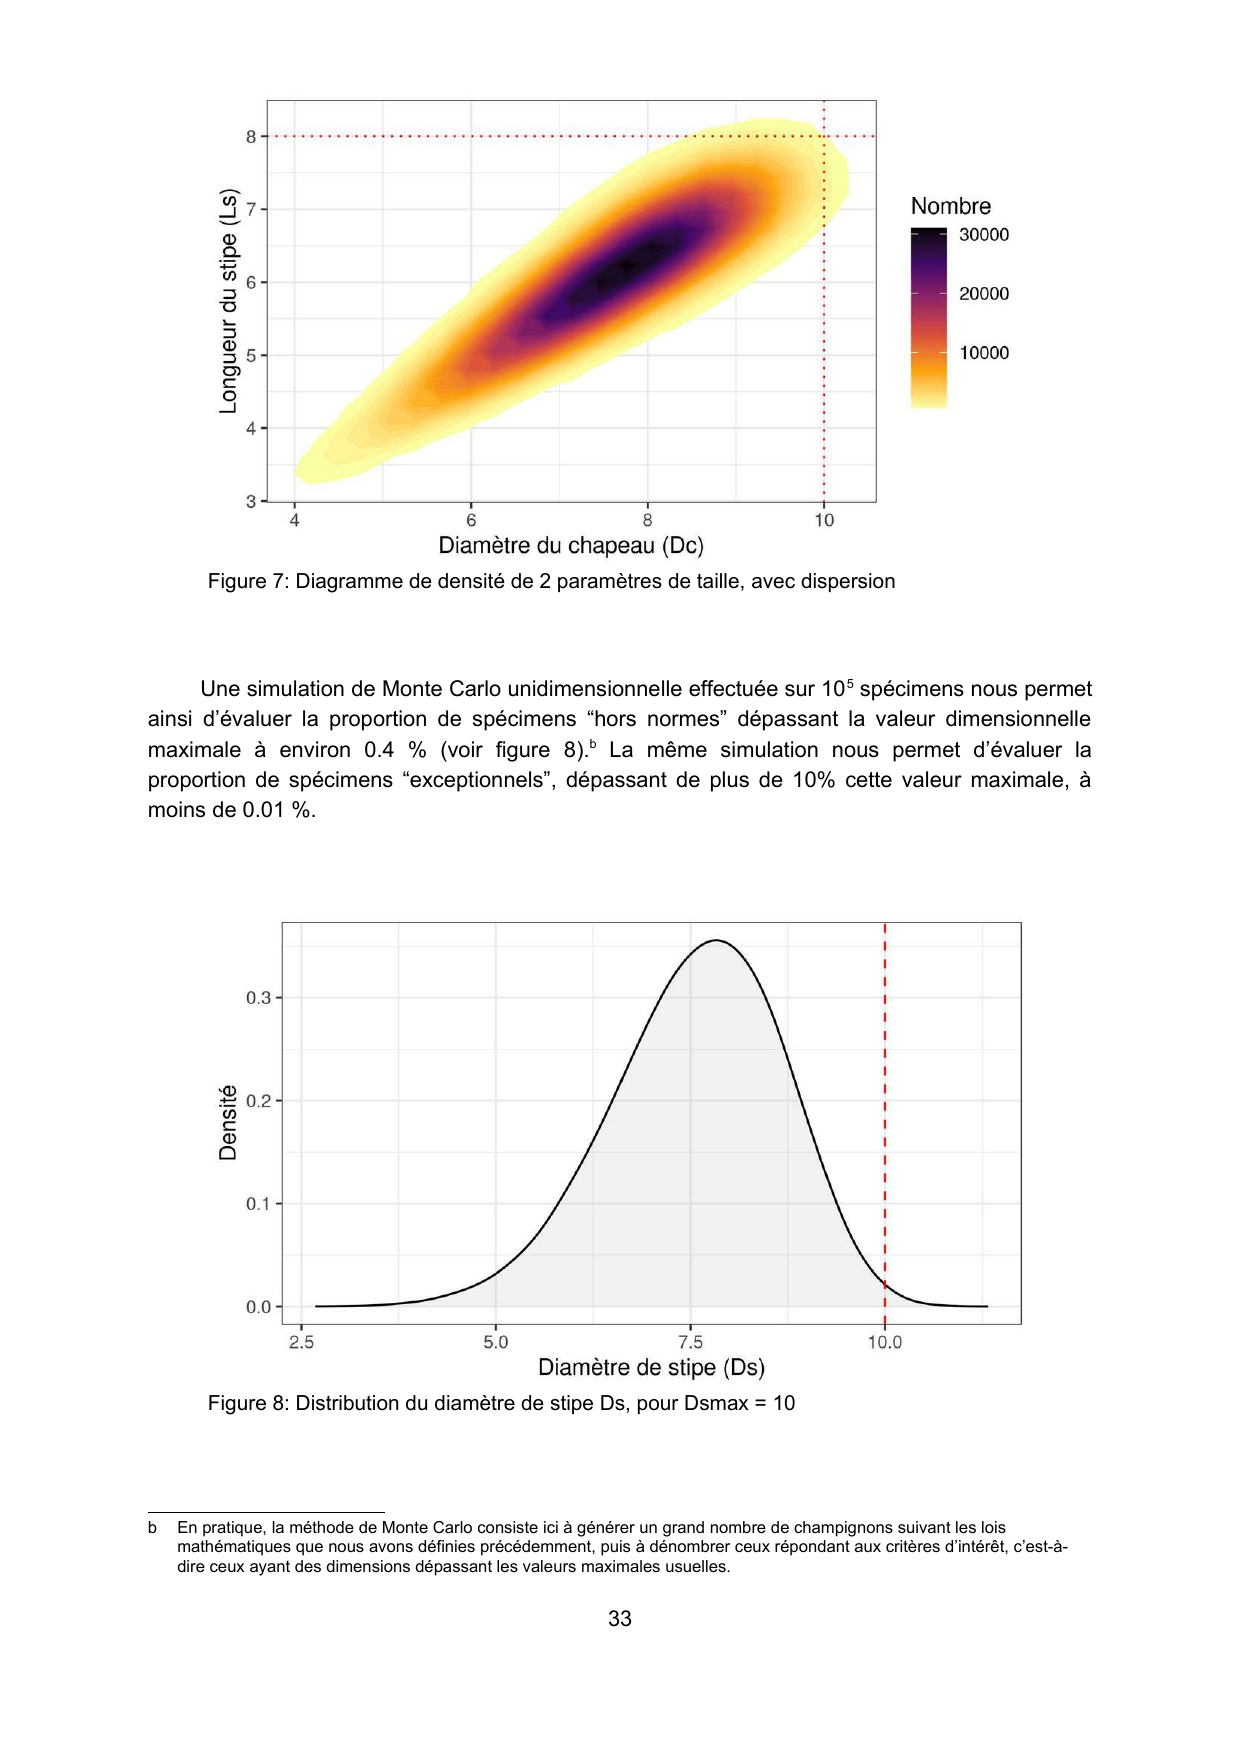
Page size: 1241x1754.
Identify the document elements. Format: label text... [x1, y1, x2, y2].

text Figure 7: Diagramme de densité de 2 paramètres de taille, avec dispersion [208, 569, 1033, 592]
picture [207, 910, 1033, 1391]
picture [207, 88, 1033, 569]
text Une simulation de Monte Carlo unidimensionnelle effectuée sur 105 spécimens nous permet ainsi d’évaluer la proportion de spécimens “hors normes” dépassant la valeur dimensionnelle maximale à environ 0.4 % (voir figure 8). La même simulation nous permet d’évaluer la proportion de spécimens “exceptionnels”, dépassant de plus de 10% cette valeur maximale, à moins de 0.01 %. [148, 676, 1093, 822]
text Figure 8: Distribution du diamètre de stipe Ds, pour Dsmax = 10 [208, 1391, 1033, 1415]
text En pratique, la méthode de Monte Carlo consiste ici à générer un grand nombre de champignons suivant les lois mathématiques que nous avons définies précédemment, puis à dénombrer ceux répondant aux critères d’intérêt, c’est-à-dire ceux ayant des dimensions dépassant les valeurs maximales usuelles. [148, 1518, 1093, 1576]
